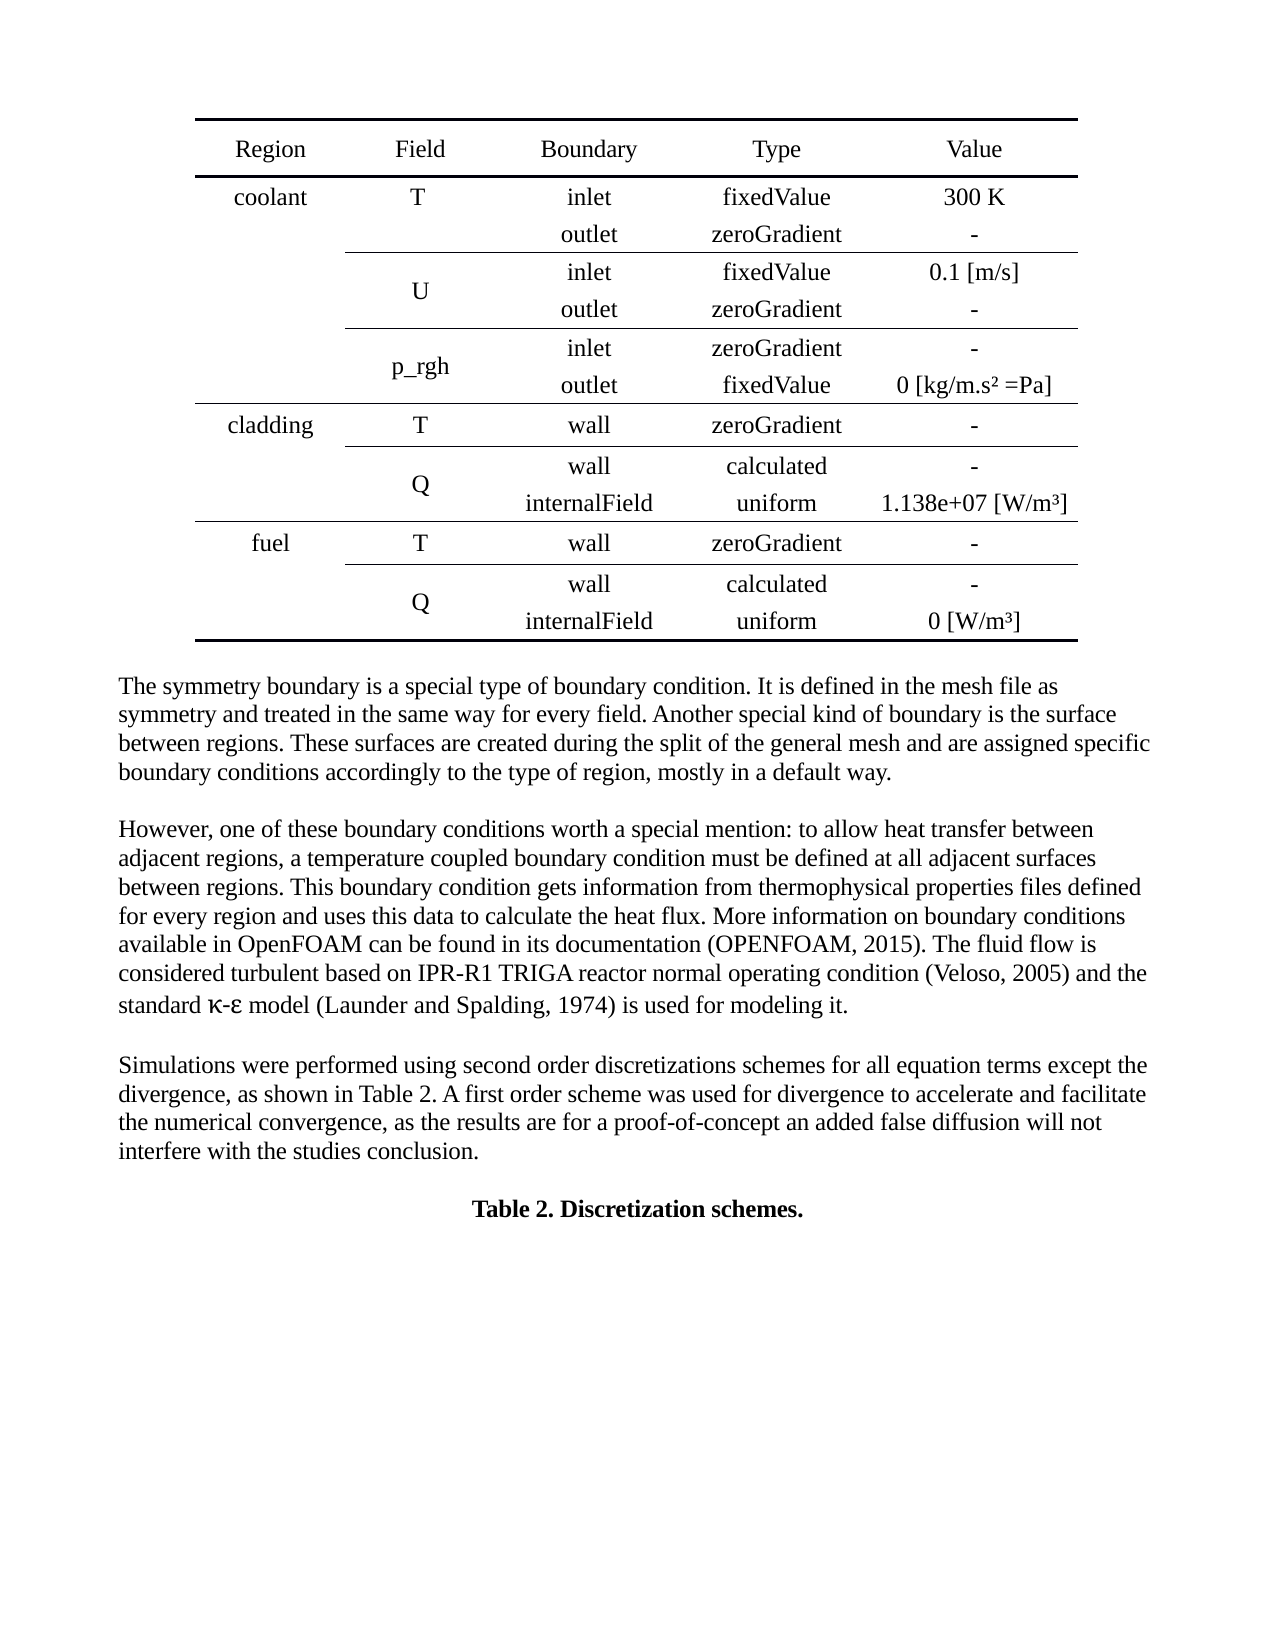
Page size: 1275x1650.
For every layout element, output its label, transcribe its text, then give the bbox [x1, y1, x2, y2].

table_cell - 0 [kg/m.s² =Pa] [870, 329, 1078, 403]
table_header Value [870, 121, 1078, 175]
table_cell [195, 446, 345, 521]
table_header Boundary [495, 121, 683, 175]
table_cell U [345, 253, 495, 327]
table_cell fuel [195, 522, 345, 564]
text The symmetry boundary is a special type of boundary condition. It is defined in the mesh file as symmetry and treated in the same way for every field. Another special kind of boundary is the surface between regions. These surfaces are created during the split of the general mesh and are assigned specific boundary conditions accordingly to the type of region, mostly in a default way. [118, 671, 1157, 786]
table_cell T [345, 522, 495, 564]
table_cell fixedValue zeroGradient [683, 178, 870, 252]
table_cell cladding [195, 404, 345, 446]
table_cell inlet outlet [495, 329, 683, 403]
table_cell zeroGradient fixedValue [683, 329, 870, 403]
table_cell inlet outlet [495, 253, 683, 327]
table_cell fixedValue zeroGradient [683, 253, 870, 327]
table_header Region [195, 121, 345, 175]
table_cell - 1.138e+07 [W/m³] [870, 447, 1078, 521]
table_cell [195, 328, 345, 403]
table_cell wall internalField [495, 565, 683, 639]
table_cell 0.1 [m/s] - [870, 253, 1078, 327]
table_cell wall [495, 404, 683, 446]
table_cell - [870, 404, 1078, 446]
table_cell Q [345, 447, 495, 521]
table_cell Q [345, 565, 495, 639]
table_cell inlet outlet [495, 178, 683, 252]
table_cell - 0 [W/m³] [870, 565, 1078, 639]
table_cell 300 K - [870, 178, 1078, 252]
table_cell calculated uniform [683, 447, 870, 521]
table_header Type [683, 121, 870, 175]
table_cell [195, 564, 345, 639]
table_cell wall [495, 522, 683, 564]
table_cell T [345, 178, 495, 252]
table_cell - [870, 522, 1078, 564]
table_header Field [345, 121, 495, 175]
table_cell zeroGradient [683, 404, 870, 446]
table_cell coolant [195, 178, 345, 252]
table_cell T [345, 404, 495, 446]
text Simulations were performed using second order discretizations schemes for all equation terms except the divergence, as shown in Table 2. A first order scheme was used for divergence to accelerate and facilitate the numerical convergence, as the results are for a proof-of-concept an added false diffusion will not interfere with the studies conclusion. [118, 1050, 1157, 1165]
table_cell wall internalField [495, 447, 683, 521]
table_cell calculated uniform [683, 565, 870, 639]
table_cell zeroGradient [683, 522, 870, 564]
text However, one of these boundary conditions worth a special mention: to allow heat transfer between adjacent regions, a temperature coupled boundary condition must be defined at all adjacent surfaces between regions. This boundary condition gets information from thermophysical properties files defined for every region and uses this data to calculate the heat flux. More information on boundary conditions available in OpenFOAM can be found in its documentation (OPENFOAM, 2015). The fluid flow is considered turbulent based on IPR-R1 TRIGA reactor normal operating condition (Veloso, 2005) and the standard κ-ε model (Launder and Spalding, 1974) is used for modeling it. [118, 814, 1157, 1021]
text Table 2. Discretization schemes. [118, 1194, 1157, 1222]
table_cell [195, 252, 345, 327]
table_cell p_rgh [345, 329, 495, 403]
